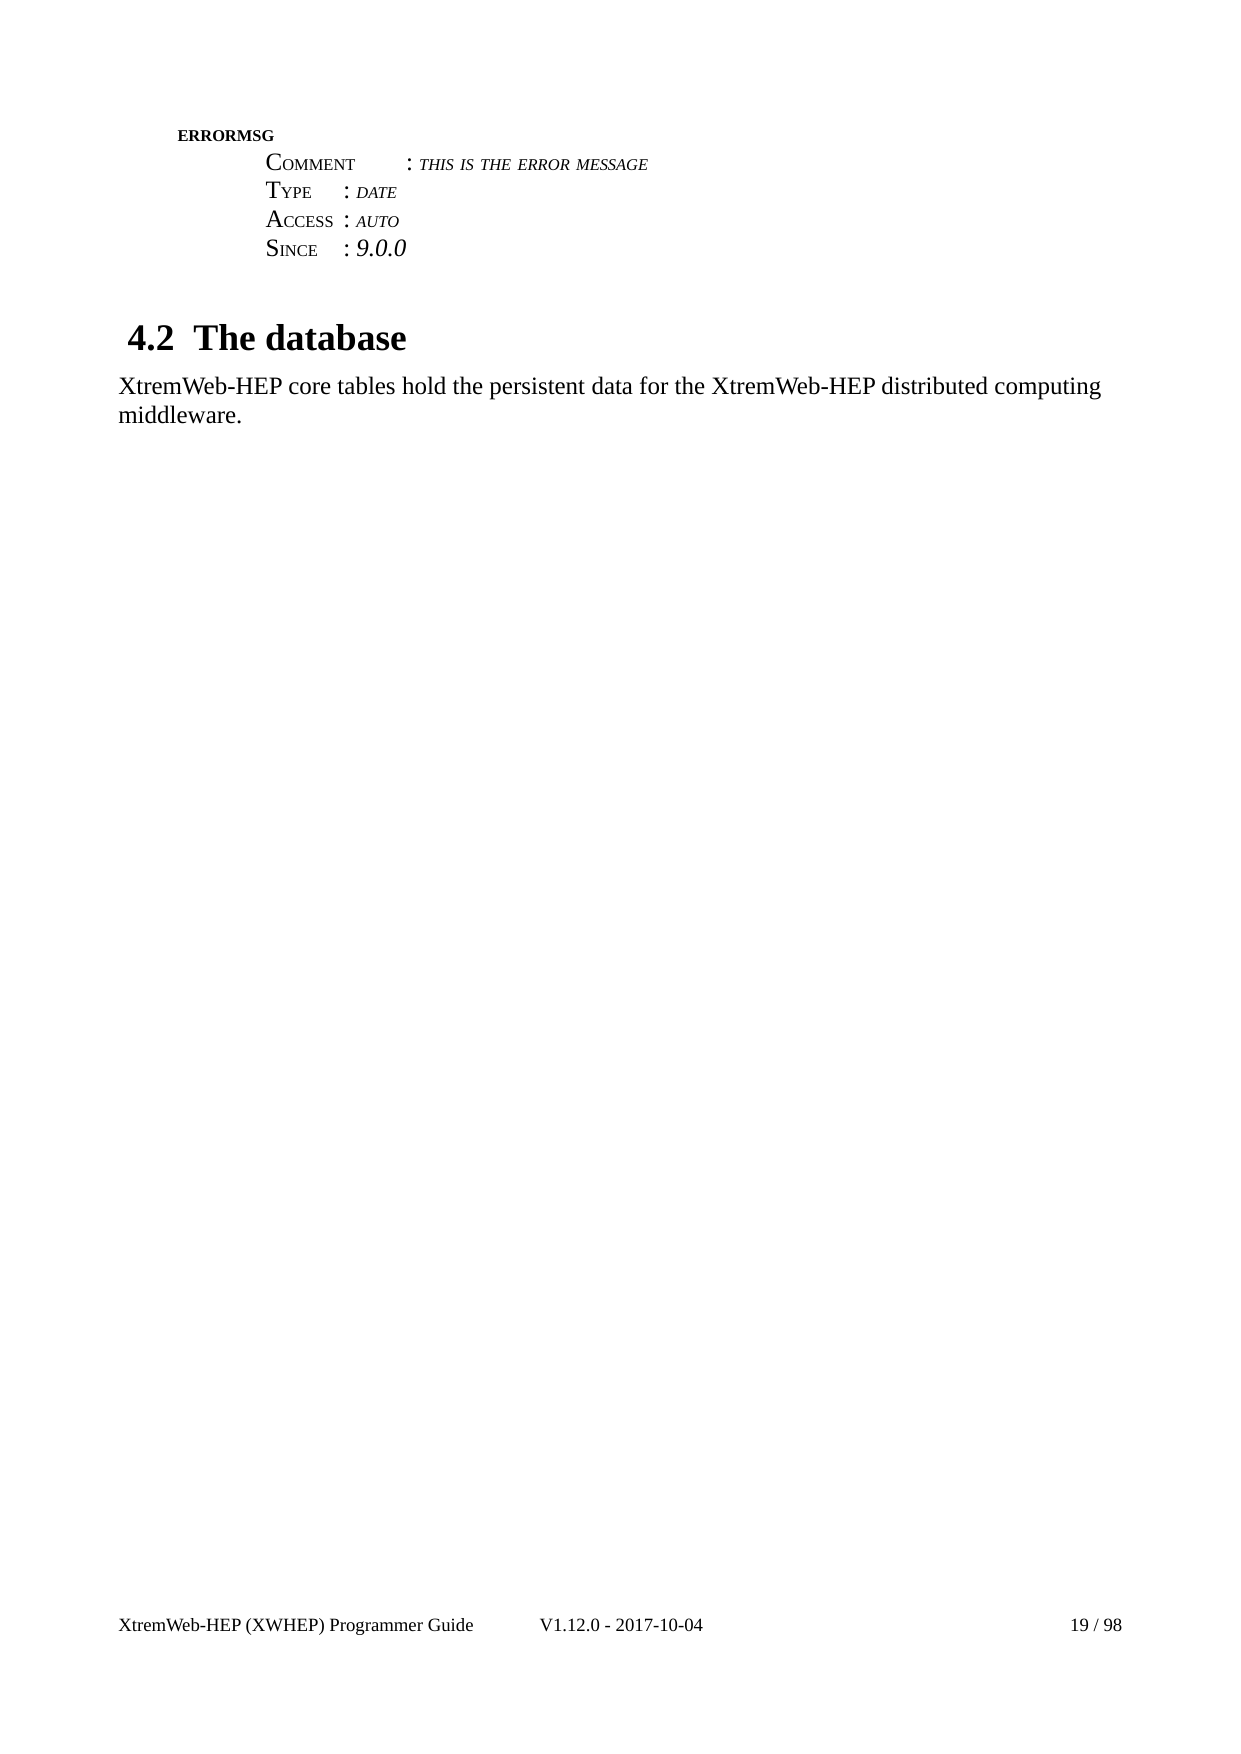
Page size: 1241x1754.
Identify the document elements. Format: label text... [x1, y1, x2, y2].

text XtremWeb-HEP core tables hold the persistent data for the XtremWeb-HEP distributed computing middleware. [118, 371, 1122, 429]
subtitle The database [118, 316, 1122, 359]
text errormsg [177, 118, 1122, 147]
text Access : auto [265, 204, 1122, 233]
text Since : 9.0.0 [265, 233, 1122, 262]
text Comment : this is the error message [265, 147, 1122, 176]
text Type : date [265, 176, 1122, 204]
